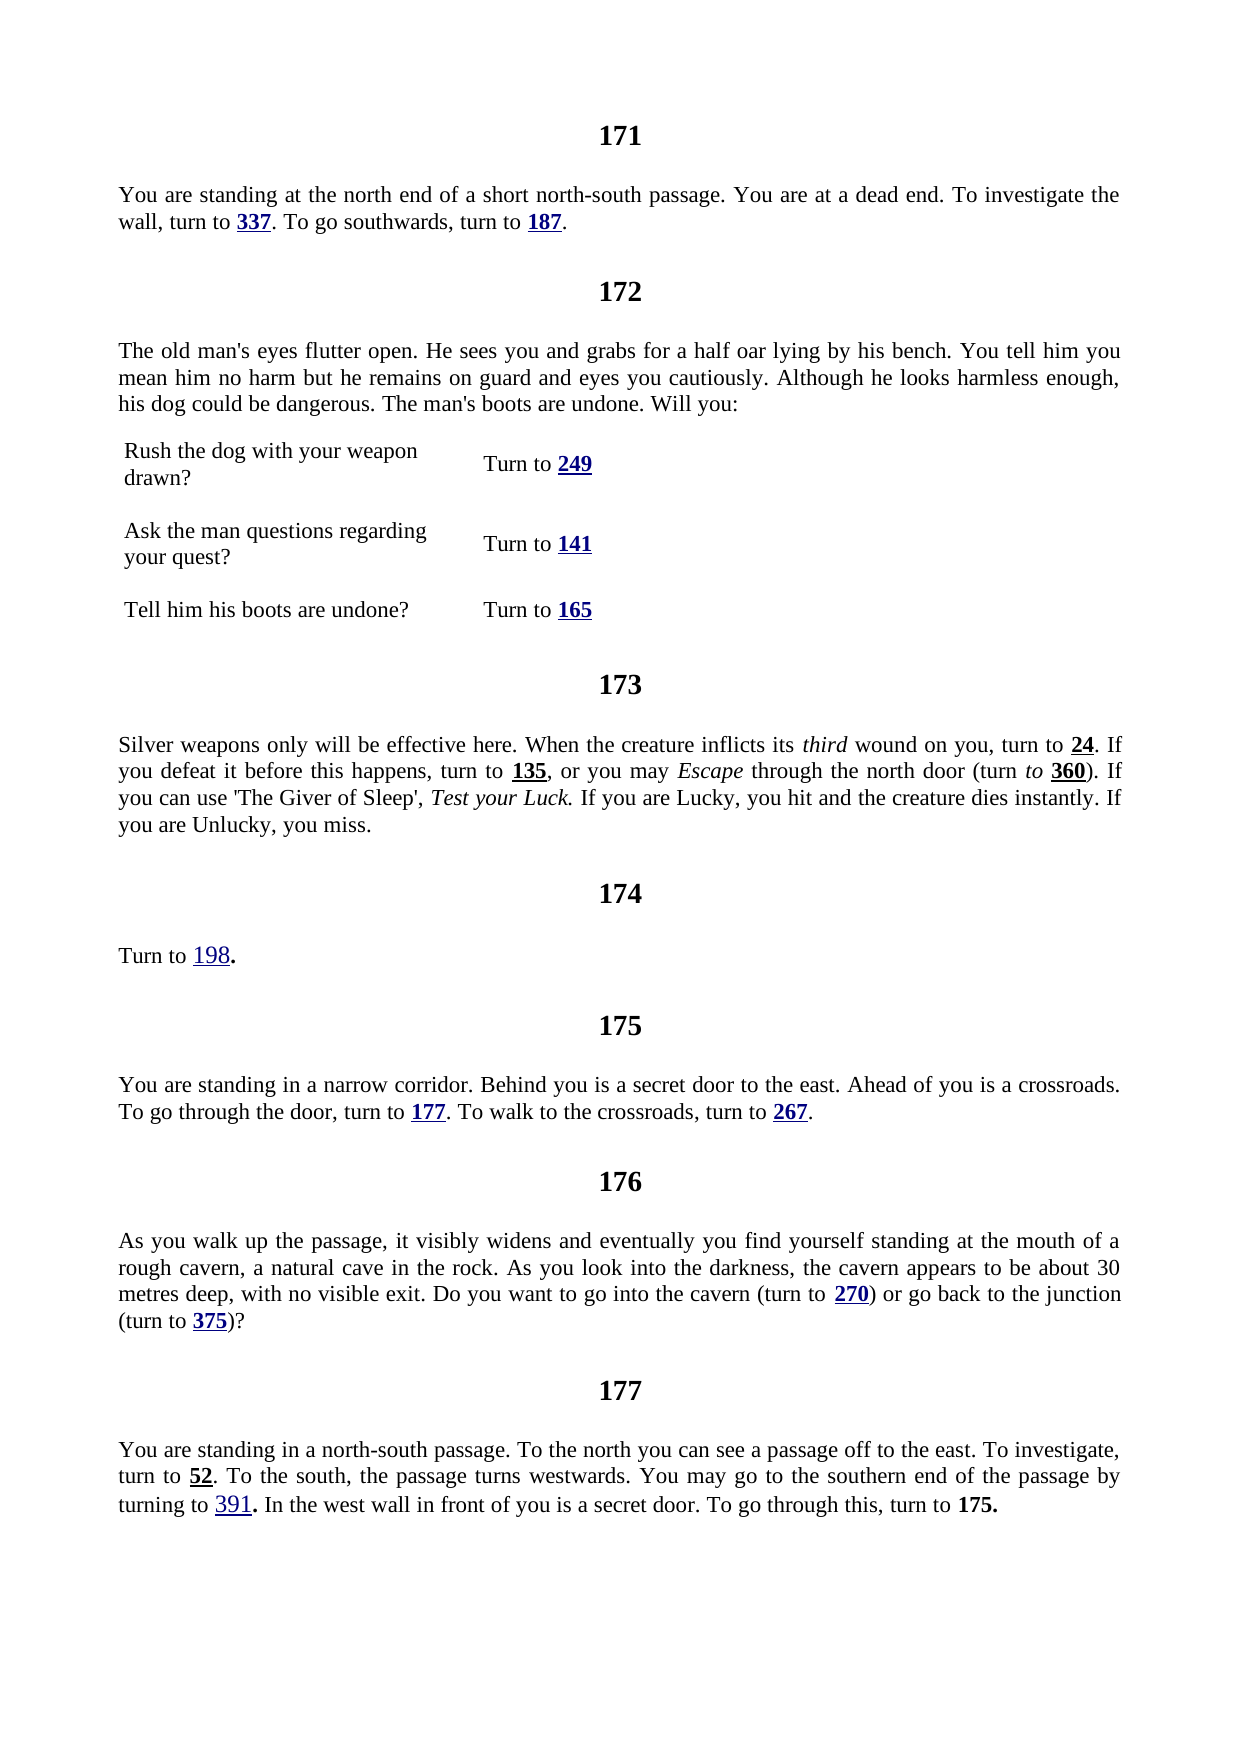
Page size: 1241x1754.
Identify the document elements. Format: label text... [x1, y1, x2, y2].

table_cell Turn to 141 [478, 511, 632, 590]
table_cell Ask the man questions regarding your quest? [118, 511, 477, 590]
table_cell Turn to 165 [478, 590, 632, 643]
table_header Rush the dog with your weapon drawn? [118, 431, 477, 511]
text Turn to 198. [118, 939, 1122, 969]
text You are standing at the north end of a short north-south passage. You are at a dead end. To investigate the wall, turn to 337. To go southwards, turn to 187. [118, 181, 1122, 234]
subtitle 173 [118, 668, 1122, 701]
text Silver weapons only will be effective here. When the creature inflicts its third wound on you, turn to 24. If you defeat it before this happens, turn to 135, or you may Escape through the north door (turn to 360). If you can use 'The Giver of Sleep', Test your Luck. If you are Lucky, you hit and the creature dies instantly. If you are Unlucky, you miss. [118, 731, 1122, 837]
table_cell Tell him his boots are undone? [118, 590, 477, 643]
subtitle 175 [118, 1008, 1122, 1042]
table_header Turn to 249 [478, 431, 632, 511]
subtitle 176 [118, 1164, 1122, 1197]
subtitle 174 [118, 877, 1122, 910]
subtitle 171 [118, 118, 1122, 152]
text You are standing in a north-south passage. To the north you can see a passage off to the east. To investigate, turn to 52. To the south, the passage turns westwards. You may go to the southern end of the passage by turning to 391. In the west wall in front of you is a secret door. To go through this, turn to 175. [118, 1436, 1122, 1518]
subtitle 177 [118, 1373, 1122, 1406]
subtitle 172 [118, 274, 1122, 307]
text The old man's eyes flutter open. He sees you and grabs for a half oar lying by his bench. You tell him you mean him no harm but he remains on guard and eyes you cautiously. Although he looks harmless enough, his dog could be dangerous. The man's boots are undone. Will you: [118, 337, 1122, 417]
text As you walk up the passage, it visibly widens and eventually you find yourself standing at the mouth of a rough cavern, a natural cave in the rock. As you look into the darkness, the cavern appears to be about 30 metres deep, with no visible exit. Do you want to go into the cavern (turn to 270) or go back to the junction (turn to 375)? [118, 1227, 1122, 1333]
text You are standing in a narrow corridor. Behind you is a secret door to the east. Ahead of you is a crossroads. To go through the door, turn to 177. To walk to the crossroads, turn to 267. [118, 1071, 1122, 1124]
